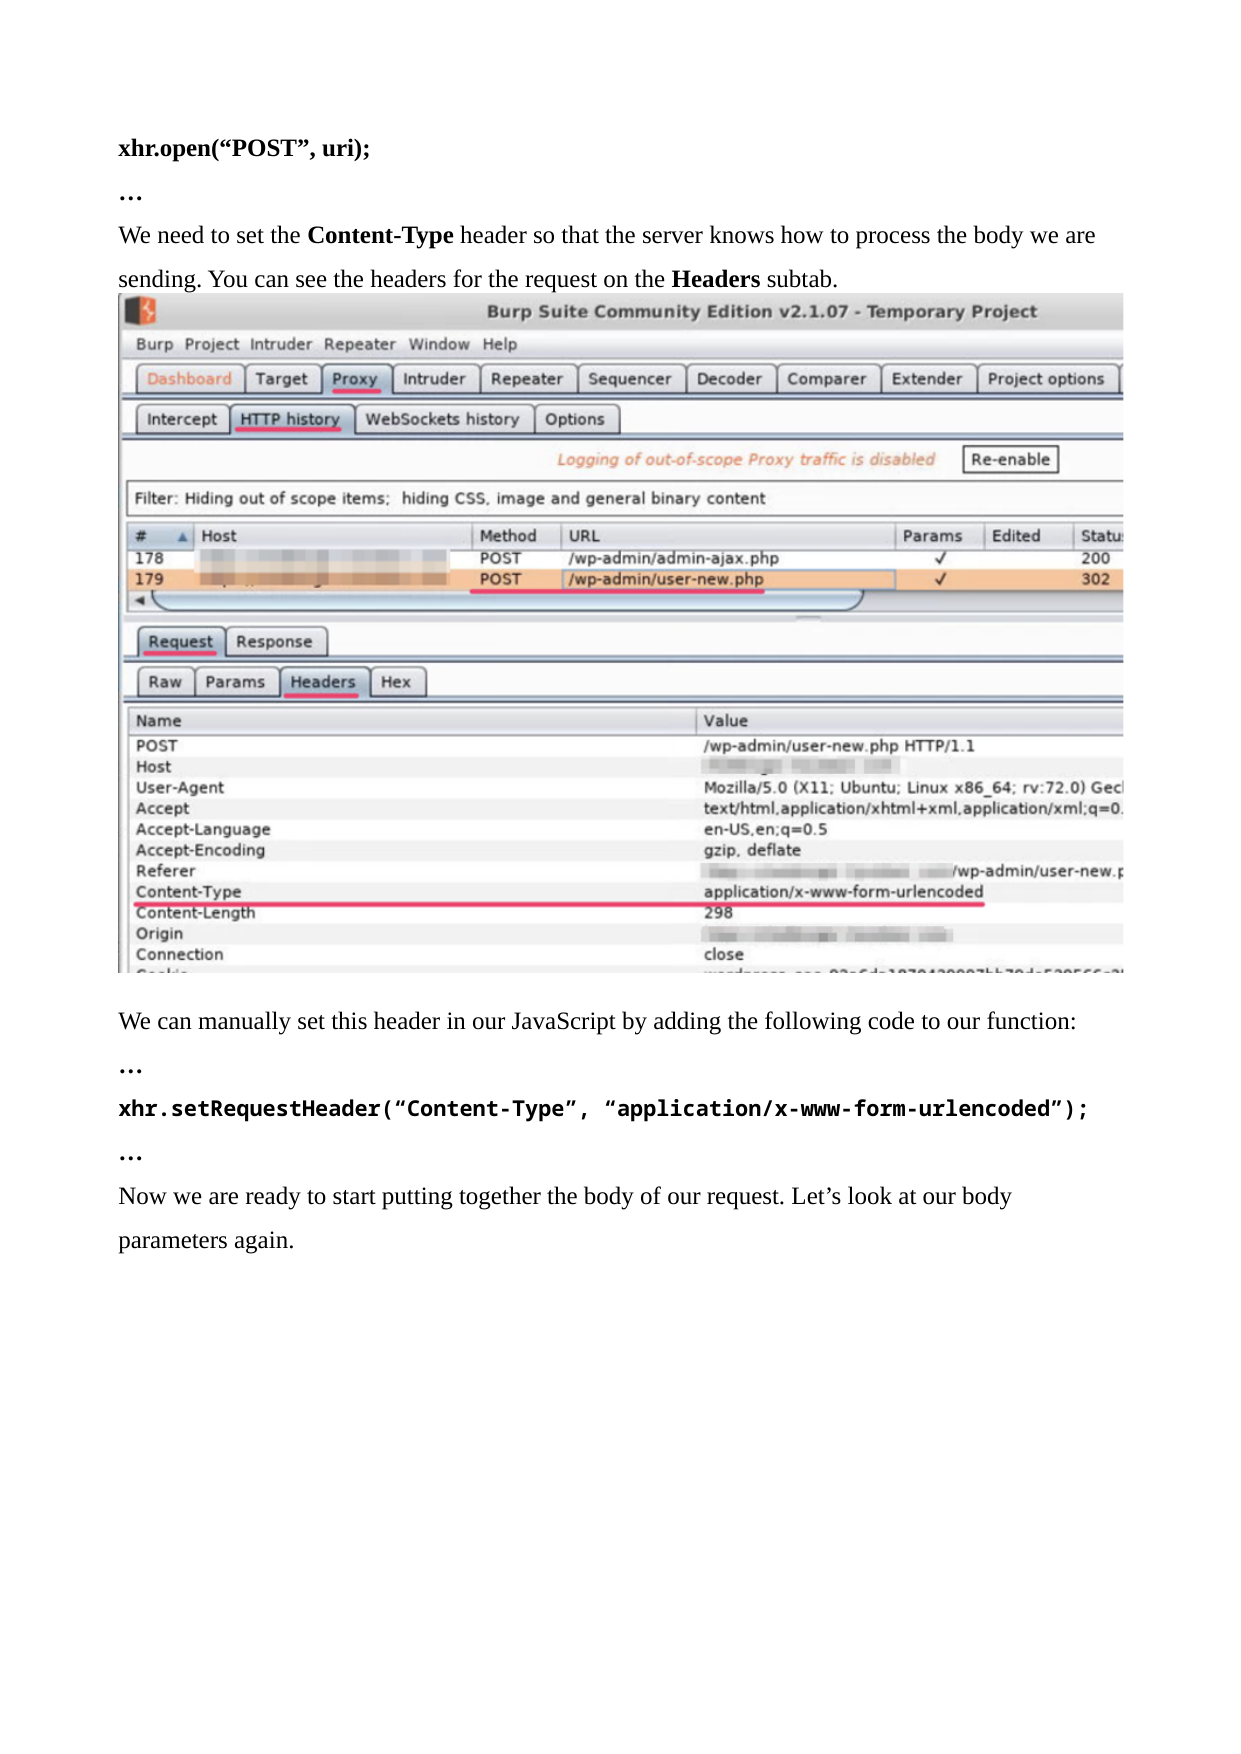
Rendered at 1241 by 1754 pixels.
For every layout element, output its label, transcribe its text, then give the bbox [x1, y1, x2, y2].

text xhr.open(“POST”, uri); … [118, 118, 1122, 206]
text Now we are ready to start putting together the body of our request. Let’s look at our body parameters again. [118, 1166, 1122, 1253]
text We can manually set this header in our JavaScript by adding the following code to our function: [118, 991, 1122, 1035]
text … xhr.setRequestHeader(“Content-Type”, “application/x-www-form-urlencoded”); … [118, 1035, 1122, 1166]
picture [118, 293, 1124, 973]
text We need to set the Content-Type header so that the server knows how to process the body we are sending. You can see the headers for the request on the Headers subtab. [118, 206, 1122, 293]
